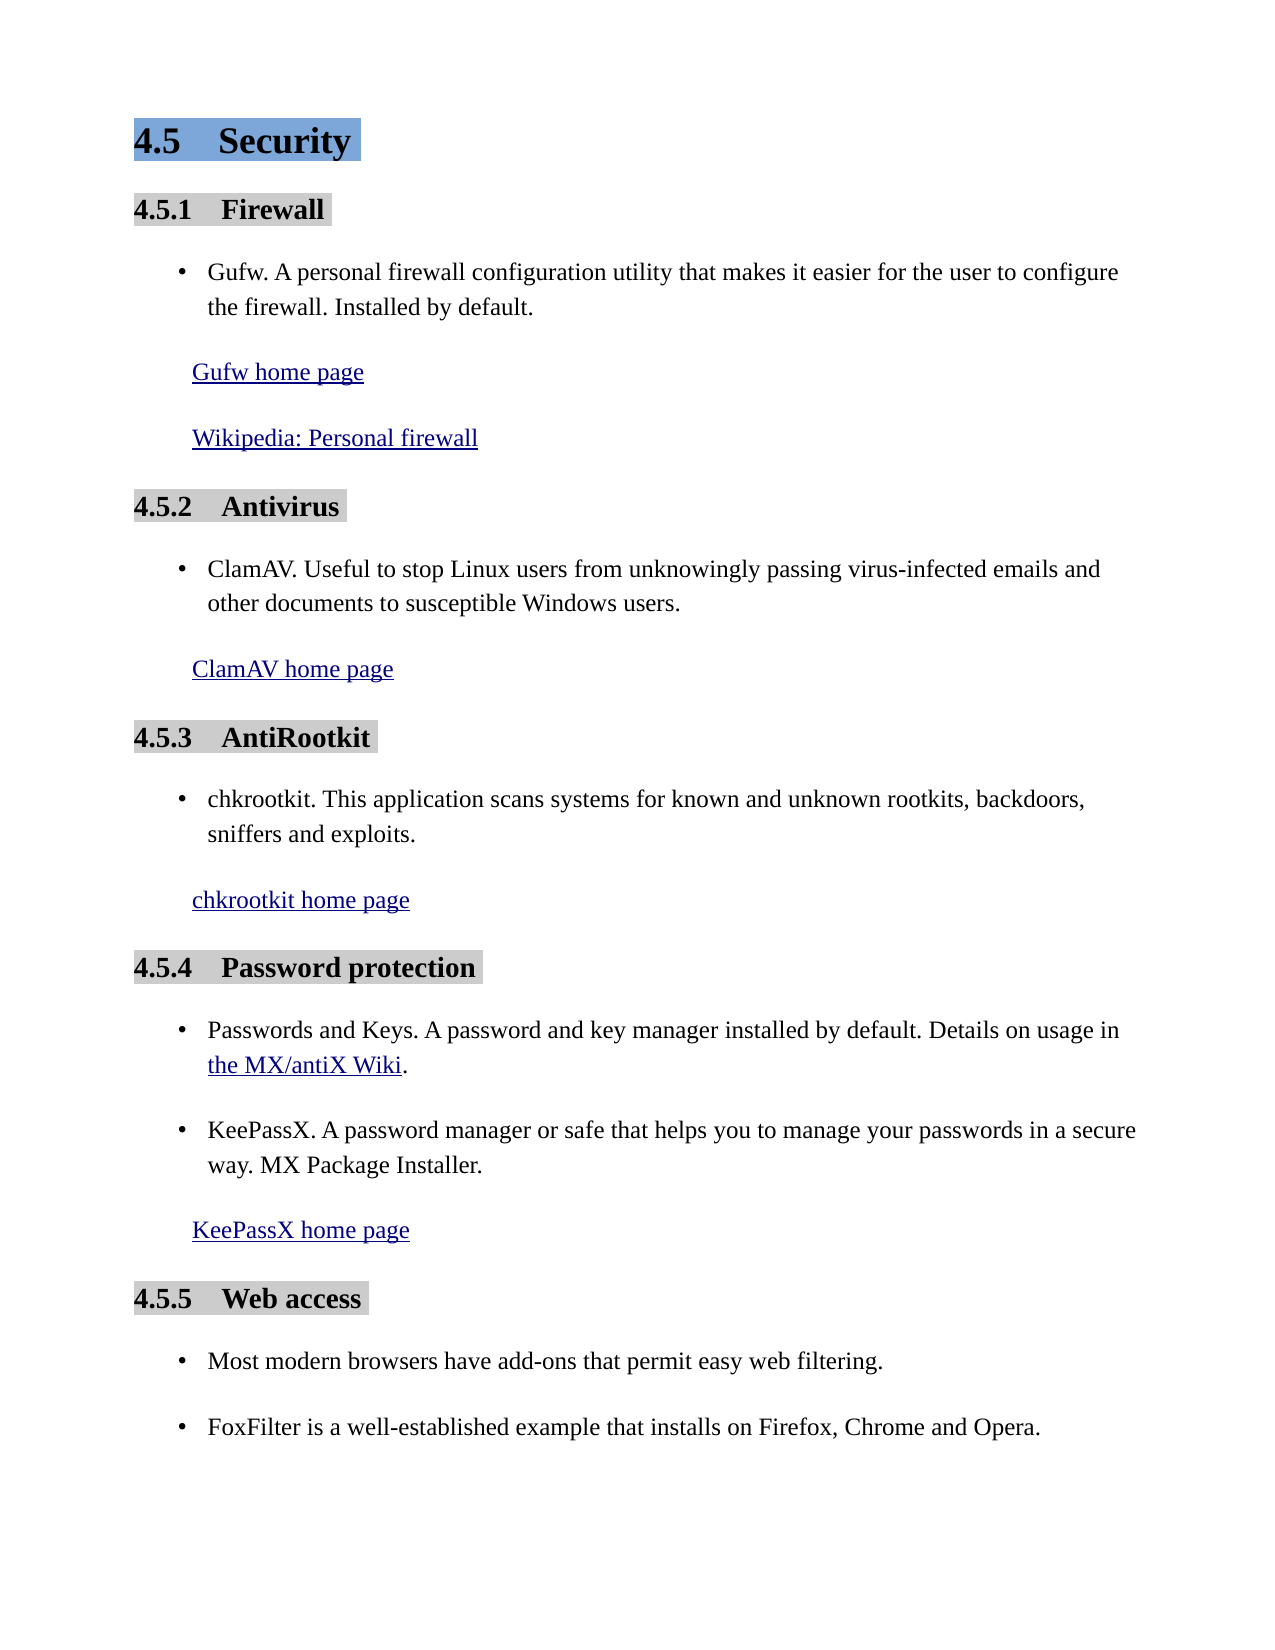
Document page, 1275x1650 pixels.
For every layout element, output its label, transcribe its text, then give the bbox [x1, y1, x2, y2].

list KeePassX home page [162, 1216, 1157, 1244]
list Wikipedia: Personal firewall [162, 423, 1157, 452]
list ClamAV home page [162, 654, 1157, 683]
list FoxFilter is a well-established example that installs on Firefox, Chrome and Opera. [178, 1412, 1141, 1441]
subtitle 4.5.1 Firewall [134, 192, 1141, 226]
list Passwords and Keys. A password and key manager installed by default. Details on usage in the MX/antiX Wiki. [178, 1015, 1141, 1078]
list chkrootkit home page [162, 885, 1157, 913]
subtitle 4.5.3 AntiRootkit [378, 720, 1141, 753]
list Gufw. A personal firewall configuration utility that makes it easier for the user to configure the firewall. Installed by default. [178, 257, 1141, 321]
subtitle 4.5.4 Password protection [483, 950, 1141, 984]
list ClamAV. Useful to stop Linux users from unknowingly passing virus-infected emails and other documents to susceptible Windows users. [178, 554, 1141, 617]
list KeePassX. A password manager or safe that helps you to manage your passwords in a secure way. MX Package Installer. [178, 1115, 1141, 1179]
list chkrootkit. This application scans systems for known and unknown rootkits, backdoors, sniffers and exploits. [178, 784, 1141, 848]
subtitle 4.5.5 Web access [369, 1281, 1141, 1315]
subtitle 4.5 Security [361, 118, 1141, 161]
subtitle 4.5.2 Antivirus [347, 489, 1141, 522]
list Gufw home page [162, 357, 1157, 386]
list Most modern browsers have add-ons that permit easy web filtering. [178, 1346, 1141, 1375]
